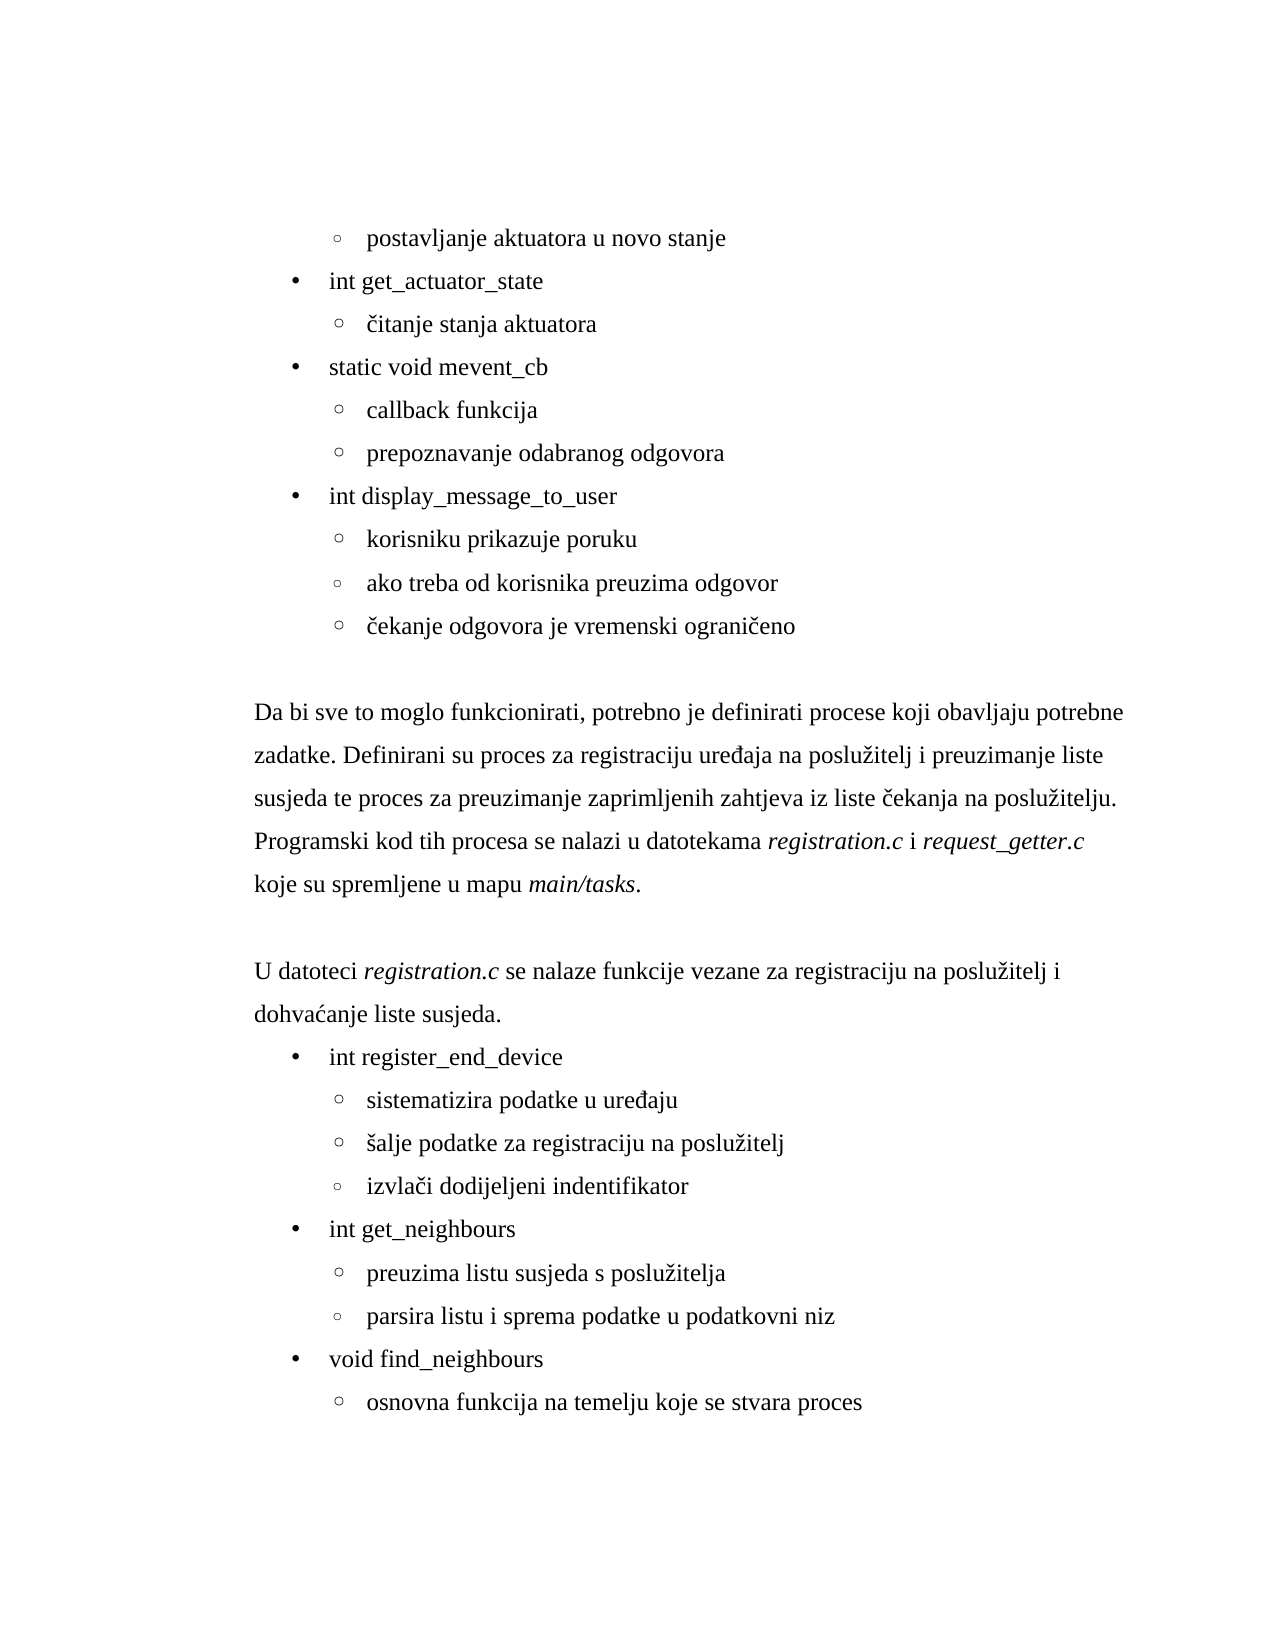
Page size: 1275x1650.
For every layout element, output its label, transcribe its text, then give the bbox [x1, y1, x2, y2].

list sistematizira podatke u uređaju [329, 1085, 1127, 1114]
list čekanje odgovora je vremenski ograničeno [329, 611, 1127, 639]
list int register_end_device [291, 1042, 1127, 1071]
list izvlači dodijeljeni indentifikator [329, 1171, 1127, 1200]
list int get_neighbours [291, 1214, 1127, 1243]
list void find_neighbours [291, 1344, 1127, 1373]
text Da bi sve to moglo funkcionirati, potrebno je definirati procese koji obavljaju potrebne zadatke. Definirani su proces za registraciju uređaja na poslužitelj i preuzimanje liste susjeda te proces za preuzimanje zaprimljenih zahtjeva iz liste čekanja na poslužitelju. Programski kod tih procesa se nalazi u datotekama registration.c i request_getter.c koje su spremljene u mapu main/tasks. [254, 697, 1127, 898]
list int get_actuator_state [291, 266, 1127, 294]
list parsira listu i sprema podatke u podatkovni niz [329, 1301, 1127, 1329]
list callback funkcija [329, 395, 1127, 424]
list static void mevent_cb [291, 352, 1127, 381]
list ako treba od korisnika preuzima odgovor [329, 568, 1127, 596]
list čitanje stanja aktuatora [329, 309, 1127, 338]
list preuzima listu susjeda s poslužitelja [329, 1258, 1127, 1286]
list int display_message_to_user [291, 481, 1127, 510]
list šalje podatke za registraciju na poslužitelj [329, 1128, 1127, 1157]
list prepoznavanje odabranog odgovora [329, 438, 1127, 467]
text U datoteci registration.c se nalaze funkcije vezane za registraciju na poslužitelj i dohvaćanje liste susjeda. [254, 956, 1127, 1028]
list postavljanje aktuatora u novo stanje [329, 223, 1127, 251]
list korisniku prikazuje poruku [329, 524, 1127, 553]
list osnovna funkcija na temelju koje se stvara proces [329, 1387, 1127, 1416]
